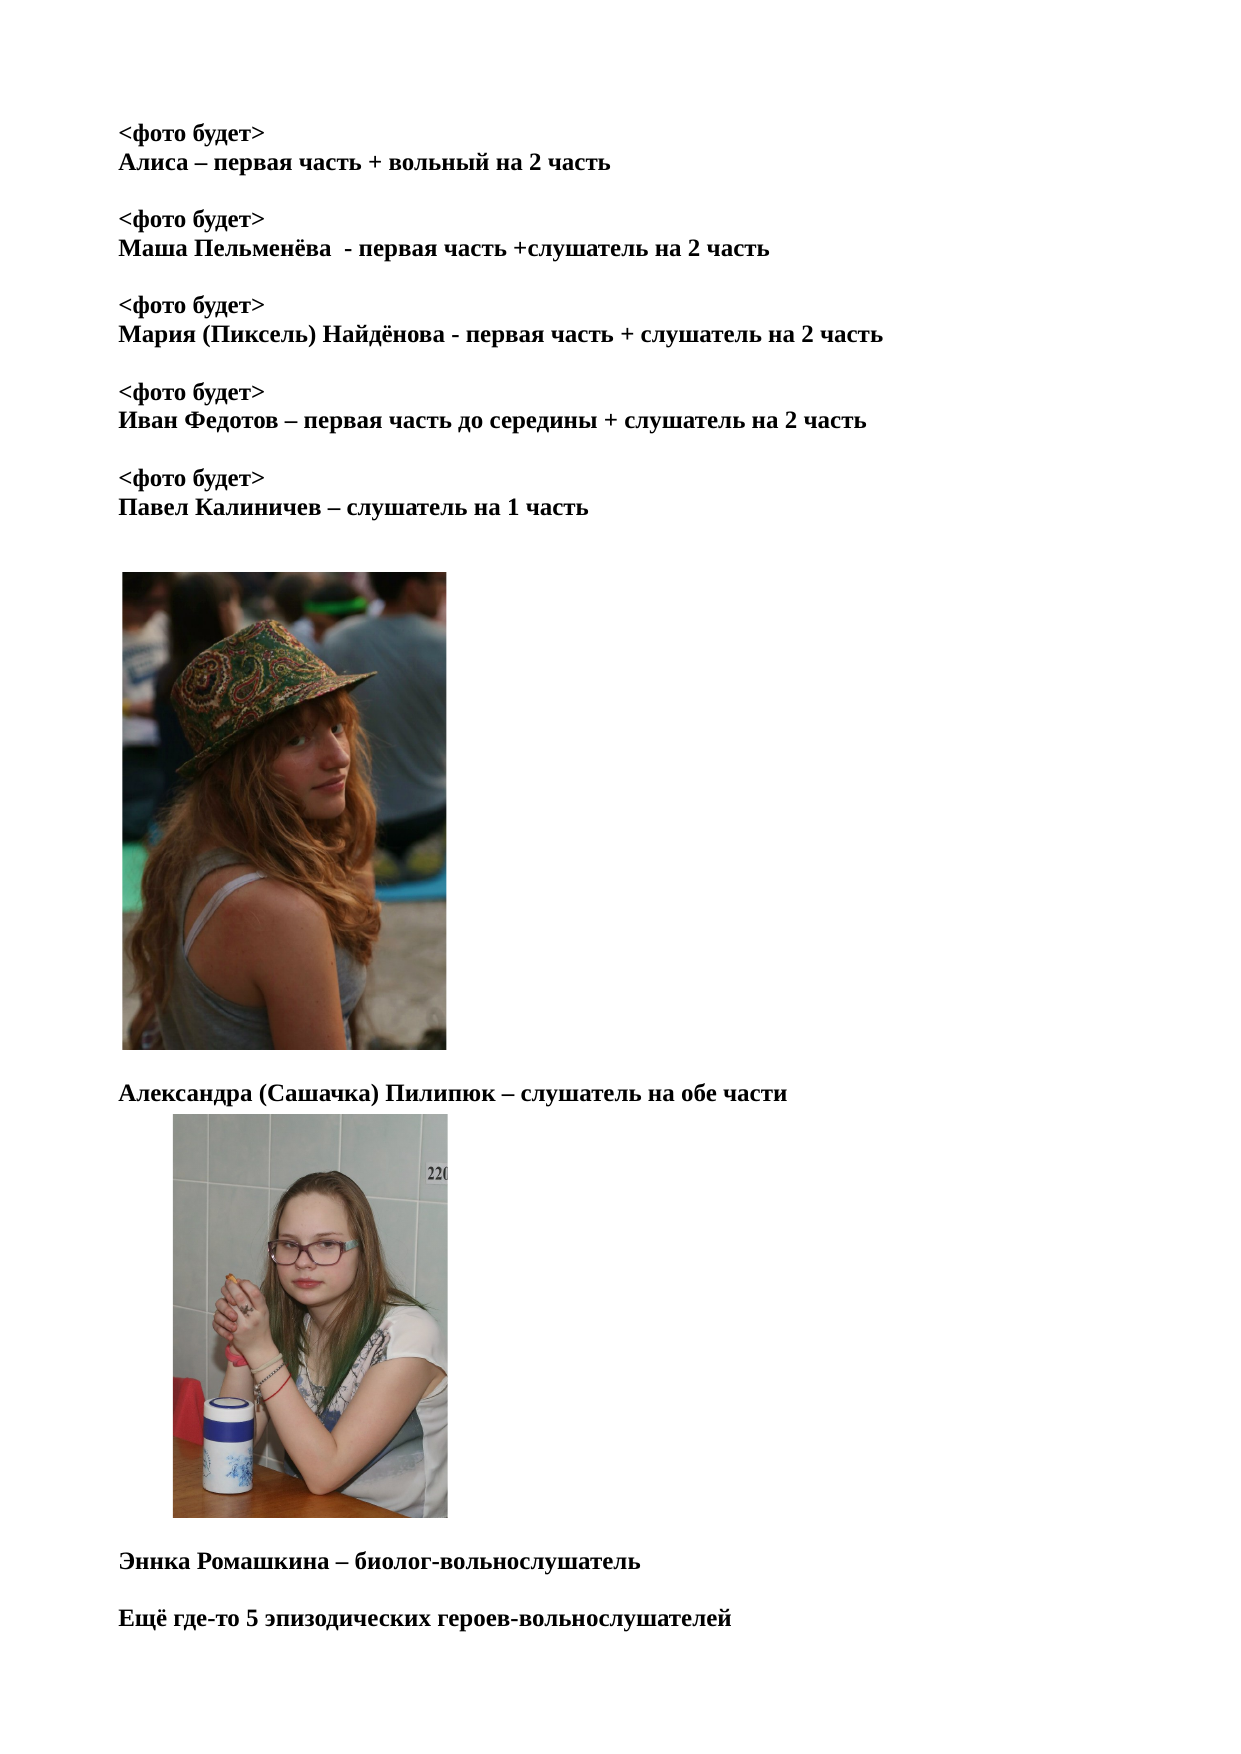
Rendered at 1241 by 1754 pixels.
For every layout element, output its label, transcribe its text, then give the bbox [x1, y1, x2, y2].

text Маша Пельменёва - первая часть +слушатель на 2 часть [118, 233, 1122, 262]
text Ещё где-то 5 эпизодических героев-вольнослушателей [118, 1603, 1122, 1632]
text <фото будет> [118, 118, 1122, 147]
text Павел Калиничев – слушатель на 1 часть [118, 492, 1122, 521]
text Иван Федотов – первая часть до середины + слушатель на 2 часть [118, 406, 1122, 434]
text Мария (Пиксель) Найдёнова - первая часть + слушатель на 2 часть [118, 319, 1122, 348]
text <фото будет> [118, 463, 1122, 492]
picture [172, 1114, 448, 1518]
text <фото будет> [118, 377, 1122, 406]
text Эннка Ромашкина – биолог-вольнослушатель [118, 1546, 1122, 1575]
text Александра (Сашачка) Пилипюк – слушатель на обе части [118, 1078, 1122, 1107]
text Алиса – первая часть + вольный на 2 часть [118, 147, 1122, 176]
text <фото будет> [118, 204, 1122, 233]
picture [122, 572, 447, 1050]
text <фото будет> [118, 291, 1122, 319]
